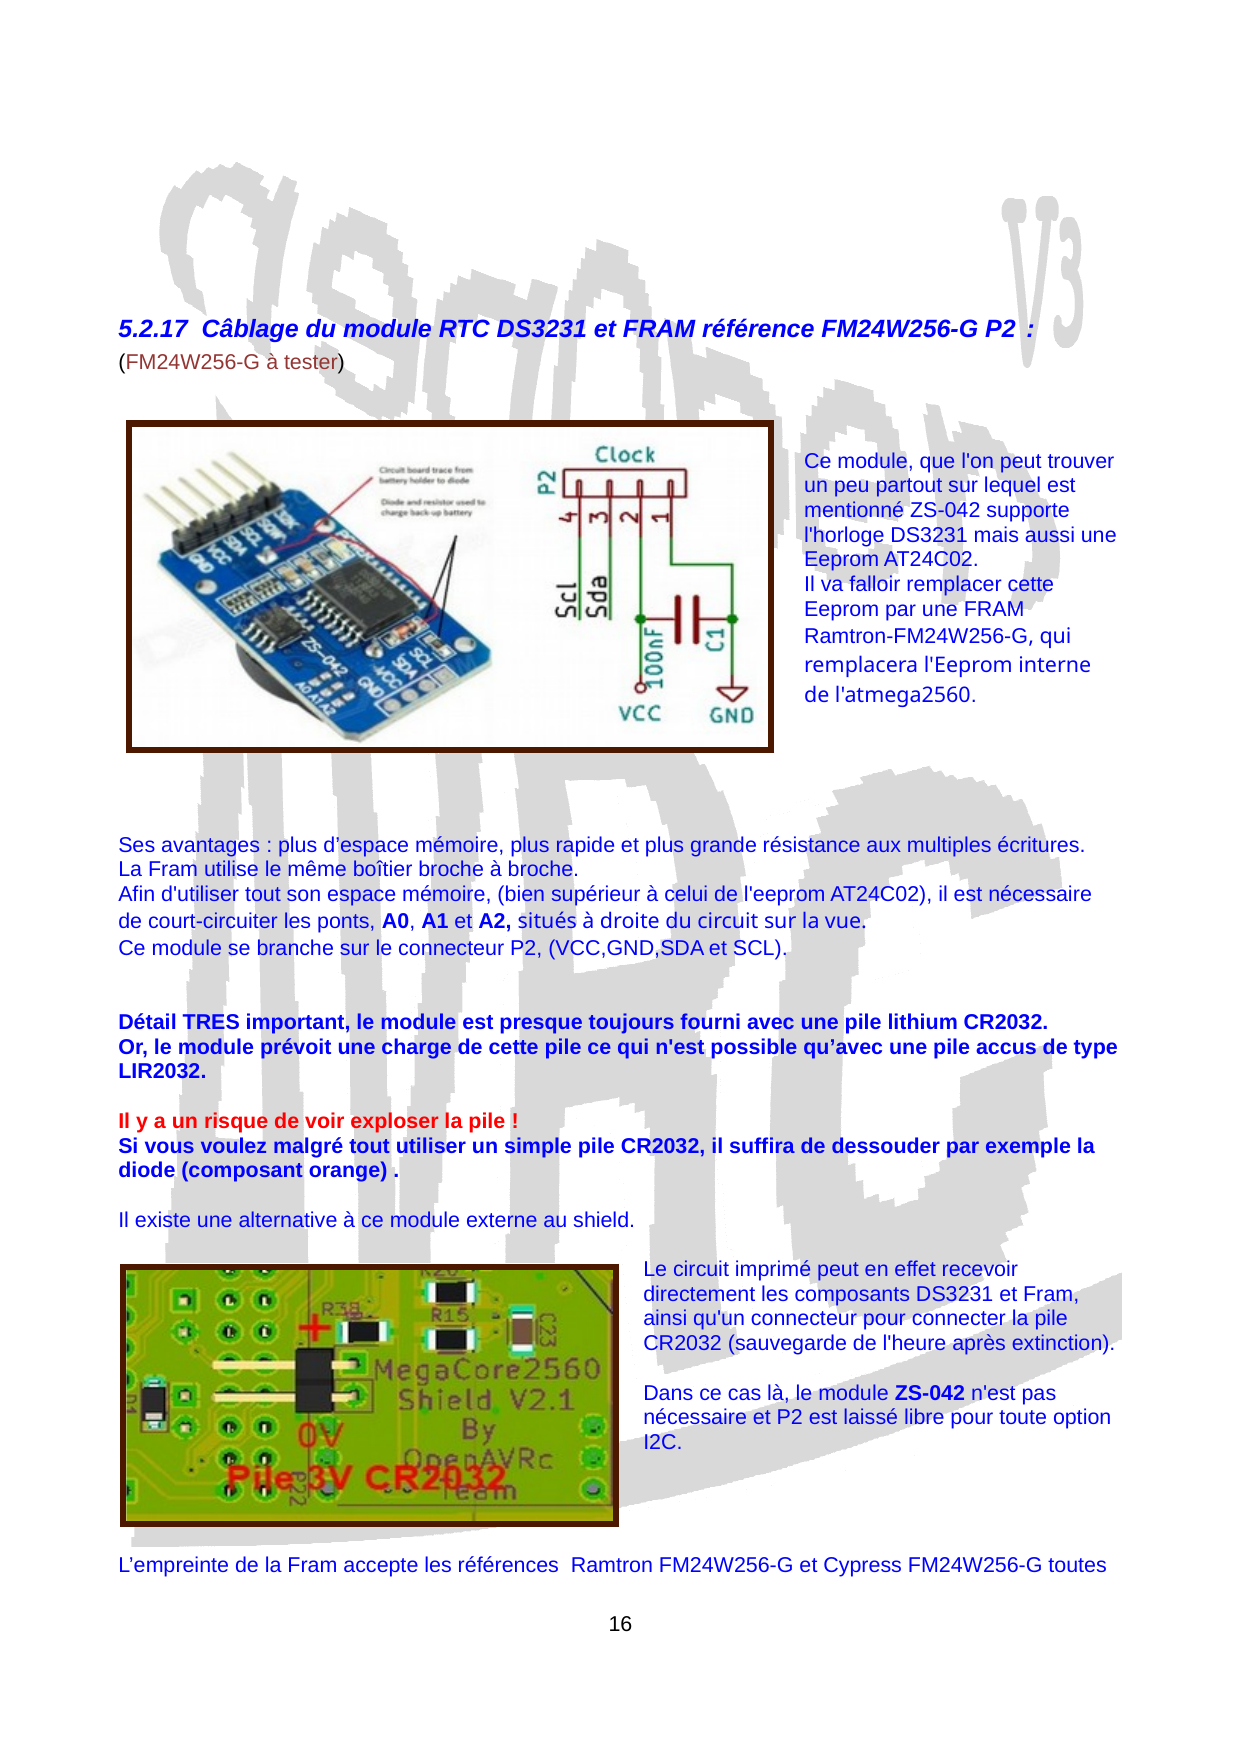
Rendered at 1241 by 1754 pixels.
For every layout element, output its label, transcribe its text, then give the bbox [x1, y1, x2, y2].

text Afin d'utiliser tout son espace mémoire, (bien supérieur à celui de l'eeprom AT24C02), il est nécessaire de court-circuiter les ponts, A0, A1 et A2, situés à droite du circuit sur la vue. [118, 881, 1122, 935]
text Il existe une alternative à ce module externe au shield. [118, 1207, 1122, 1232]
text Ses avantages : plus d’espace mémoire, plus rapide et plus grande résistance aux multiples écritures. [118, 832, 1122, 857]
text La Fram utilise le même boîtier broche à broche. [118, 857, 1122, 881]
picture [132, 427, 768, 747]
text Dans ce cas là, le module ZS-042 n'est pas nécessaire et P2 est laissé libre pour toute option I2C. [619, 1380, 1122, 1454]
subtitle 5.2.17 Câblage du module RTC DS3231 et FRAM référence FM24W256-G P2 : [118, 314, 1122, 343]
text Ce module se branche sur le connecteur P2, (VCC,GND,SDA et SCL). [118, 935, 1122, 960]
text Il va falloir remplacer cette Eeprom par une FRAM Ramtron-FM24W256-G, qui remplacera l'Eeprom interne de l'atmega2560. [774, 571, 1122, 708]
text Il y a un risque de voir exploser la pile ! [118, 1108, 1122, 1133]
text Si vous voulez malgré tout utiliser un simple pile CR2032, il suffira de dessouder par exemple la diode (composant orange) . [118, 1133, 1122, 1182]
text Détail TRES important, le module est presque toujours fourni avec une pile lithium CR2032. [118, 1009, 1122, 1034]
text Or, le module prévoit une charge de cette pile ce qui n'est possible qu’avec une pile accus de type LIR2032. [118, 1034, 1122, 1083]
text L’empreinte de la Fram accepte les références Ramtron FM24W256-G et Cypress FM24W256-G toutes [118, 1552, 1122, 1577]
picture [126, 1270, 613, 1521]
text Ce module, que l'on peut trouver un peu partout sur lequel est mentionné ZS-042 supporte l'horloge DS3231 mais aussi une Eeprom AT24C02. [774, 448, 1122, 571]
text (FM24W256-G à tester) [118, 349, 1122, 374]
text Le circuit imprimé peut en effet recevoir directement les composants DS3231 et Fram, ainsi qu'un connecteur pour connecter la pile CR2032 (sauvegarde de l'heure après extinction). [118, 1256, 1122, 1355]
